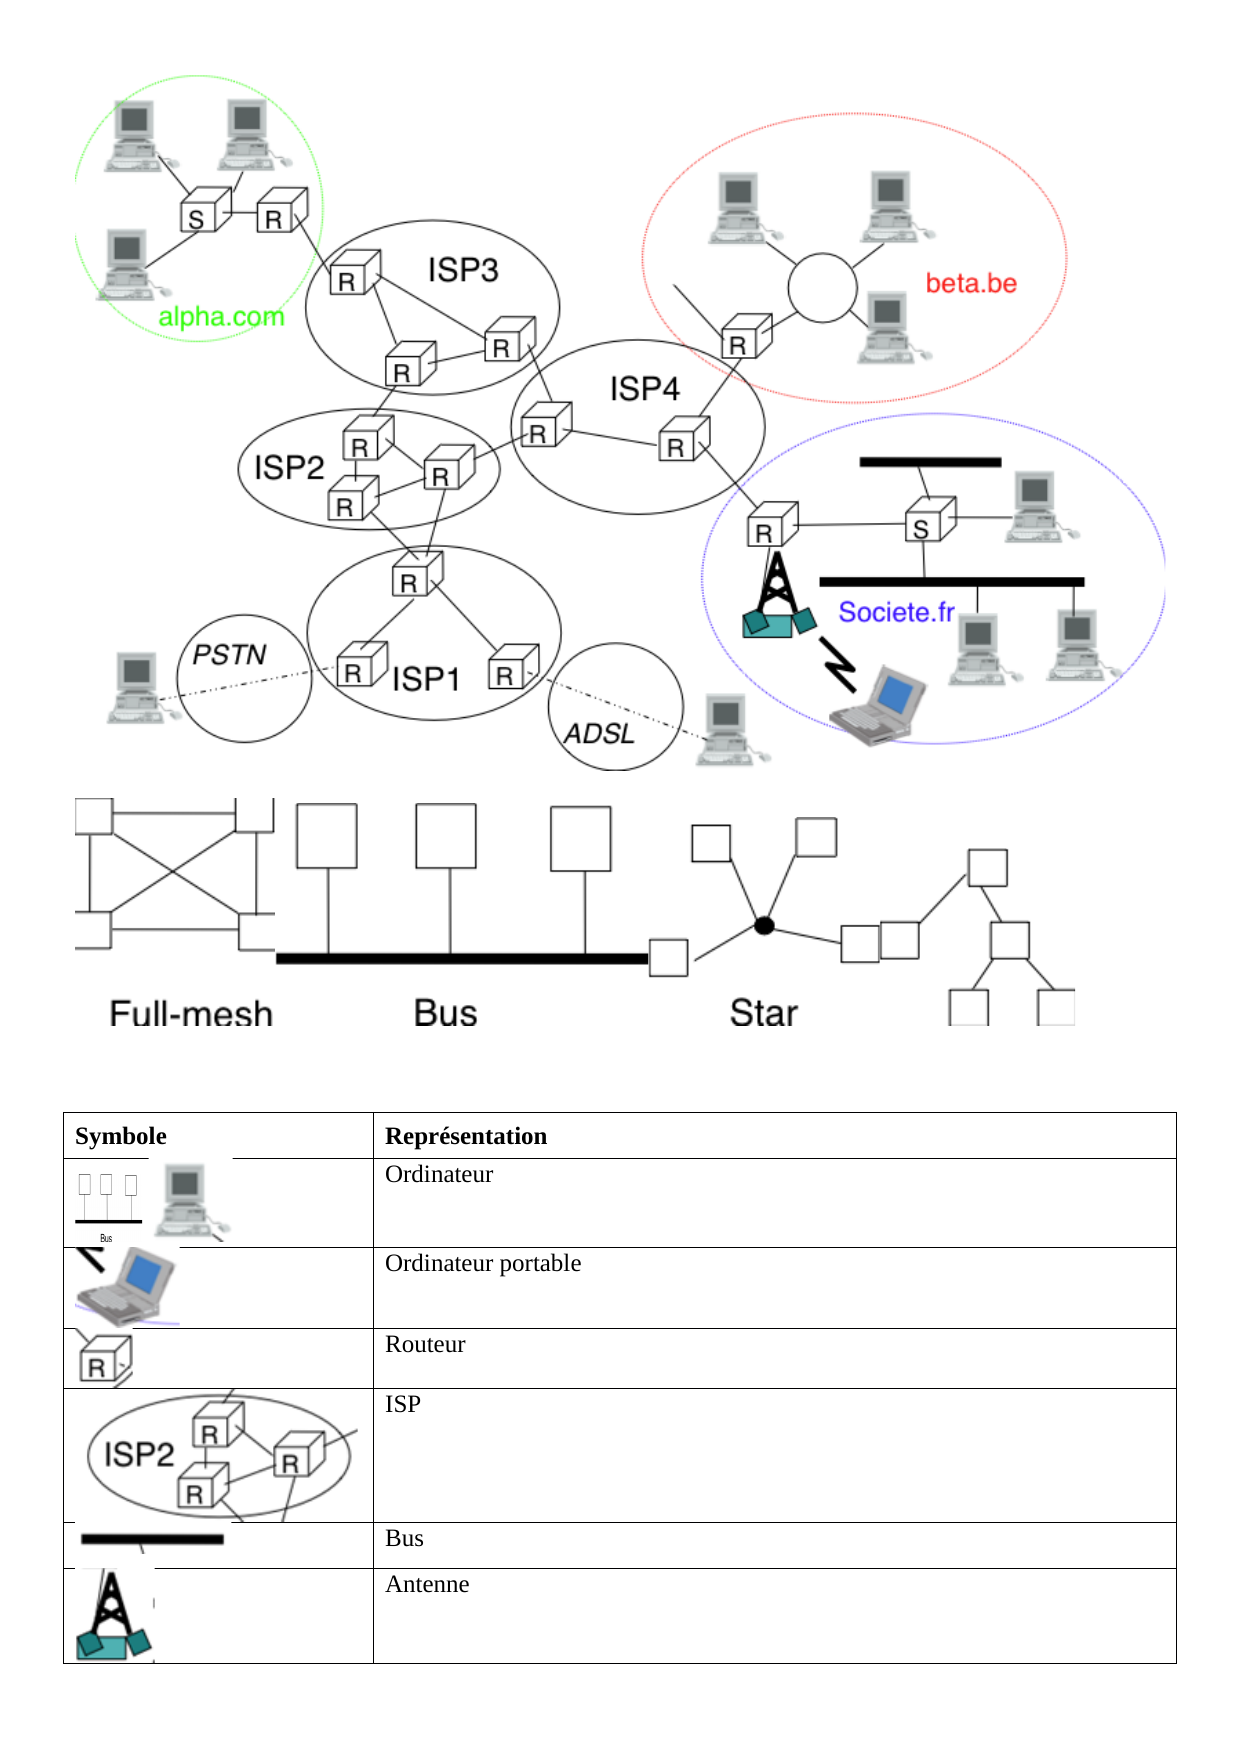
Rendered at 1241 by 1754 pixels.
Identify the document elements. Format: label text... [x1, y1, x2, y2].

table_cell Bus [374, 1523, 1176, 1568]
table_cell Routeur [374, 1329, 1176, 1388]
table_cell Ordinateur portable [374, 1248, 1176, 1328]
table_cell [64, 1159, 373, 1247]
table_header Représentation [374, 1113, 1176, 1158]
table_cell [180, 1248, 373, 1328]
picture [75, 1568, 155, 1663]
picture [75, 798, 1075, 1026]
picture [75, 1247, 180, 1388]
table_header Symbole [64, 1113, 373, 1158]
table_cell [64, 1248, 75, 1328]
picture [75, 1389, 358, 1554]
picture [75, 1174, 143, 1242]
picture [75, 75, 1166, 771]
table_cell [64, 1523, 373, 1568]
table_cell [64, 1389, 75, 1522]
table_cell [64, 1329, 75, 1388]
picture [148, 1158, 233, 1242]
table_cell [64, 1569, 75, 1662]
table_cell ISP [374, 1389, 1176, 1522]
table_cell [133, 1329, 373, 1388]
table_cell Ordinateur [374, 1159, 1176, 1247]
table_cell Antenne [374, 1569, 1176, 1662]
table_cell [358, 1389, 373, 1522]
table_cell [155, 1569, 373, 1662]
